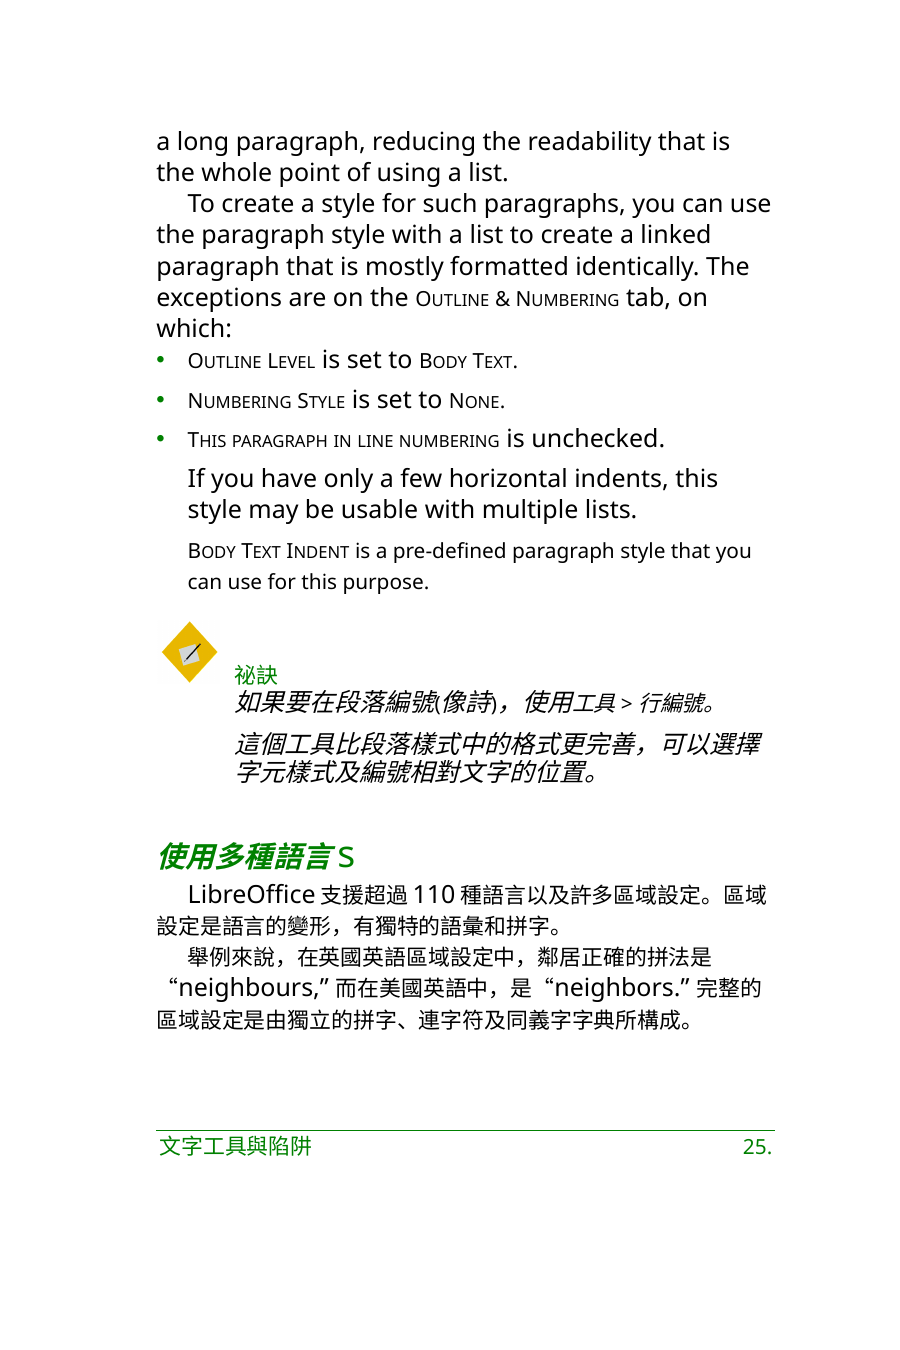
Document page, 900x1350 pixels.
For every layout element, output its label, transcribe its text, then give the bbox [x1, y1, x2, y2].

list Outline Level is set to Body Text. [156, 344, 775, 375]
text If you have only a few horizontal indents, this style may be usable with multiple lists. [187, 462, 775, 525]
text 這個工具比段落樣式中的格式更完善，可以選擇字元樣式及編號相對文字的位置。 [234, 732, 775, 786]
text LibreOffice支援超過110種語言以及許多區域設定。區域設定是語言的變形，有獨特的語彙和拼字。 [156, 878, 775, 941]
list This paragraph in line numbering is unchecked. [156, 423, 775, 454]
text 舉例來說，在英國英語區域設定中，鄰居正確的拼法是“neighbours,” 而在美國英語中，是“neighbors.” 完整的區域設定是由獨立的拼字、連字符及同義字字典所構成。 [156, 941, 775, 1034]
list 祕訣 [156, 620, 775, 689]
picture [157, 620, 220, 684]
text 如果要在段落編號(像詩)，使用工具 > 行編號。 [234, 689, 775, 717]
text a long paragraph, reducing the readability that is the whole point of using a list. [156, 125, 775, 187]
list Numbering Style is set to None. [156, 383, 775, 414]
text Body Text Indent is a pre-defined paragraph style that you can use for this purpose. [187, 533, 775, 596]
text To create a style for such paragraphs, you can use the paragraph style with a list to create a linked paragraph that is mostly formatted identically. The exceptions are on the Outline & Numbering tab, on which: [156, 187, 775, 344]
subtitle 使用多種語言s [156, 827, 775, 878]
